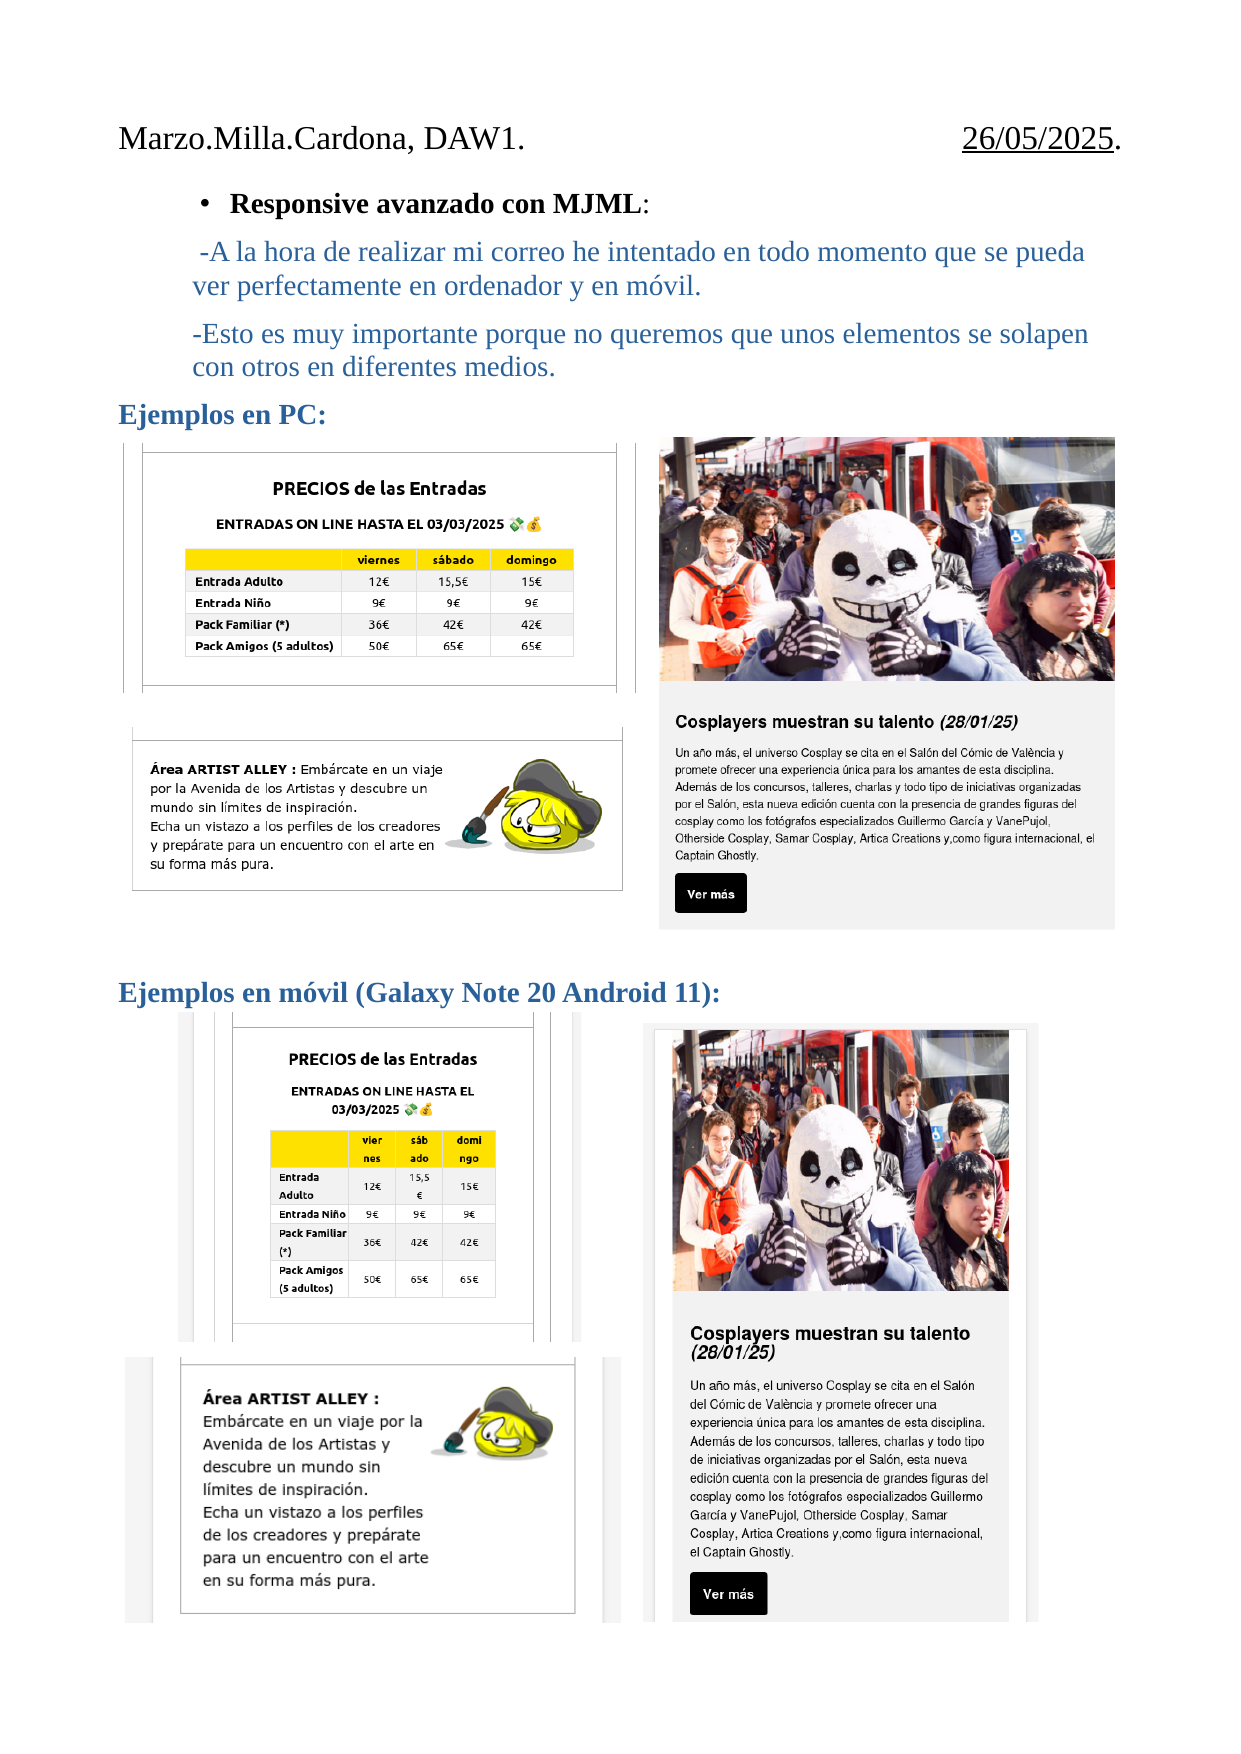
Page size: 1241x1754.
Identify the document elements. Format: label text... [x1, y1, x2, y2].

picture [124, 1357, 622, 1623]
text -Esto es muy importante porque no queremos que unos elementos se solapen con otros en diferentes medios. [118, 316, 1122, 383]
text -A la hora de realizar mi correo he intentado en todo momento que se pueda ver perfectamente en ordenador y en móvil. [118, 234, 1122, 301]
picture [643, 1023, 1039, 1622]
picture [177, 1012, 582, 1342]
picture [112, 443, 644, 693]
picture [116, 727, 636, 905]
text Ejemplos en PC: [118, 397, 1122, 431]
list Responsive avanzado con MJML: [200, 186, 1122, 219]
picture [652, 428, 1124, 938]
text Ejemplos en móvil (Galaxy Note 20 Android 11): [118, 975, 1122, 1008]
